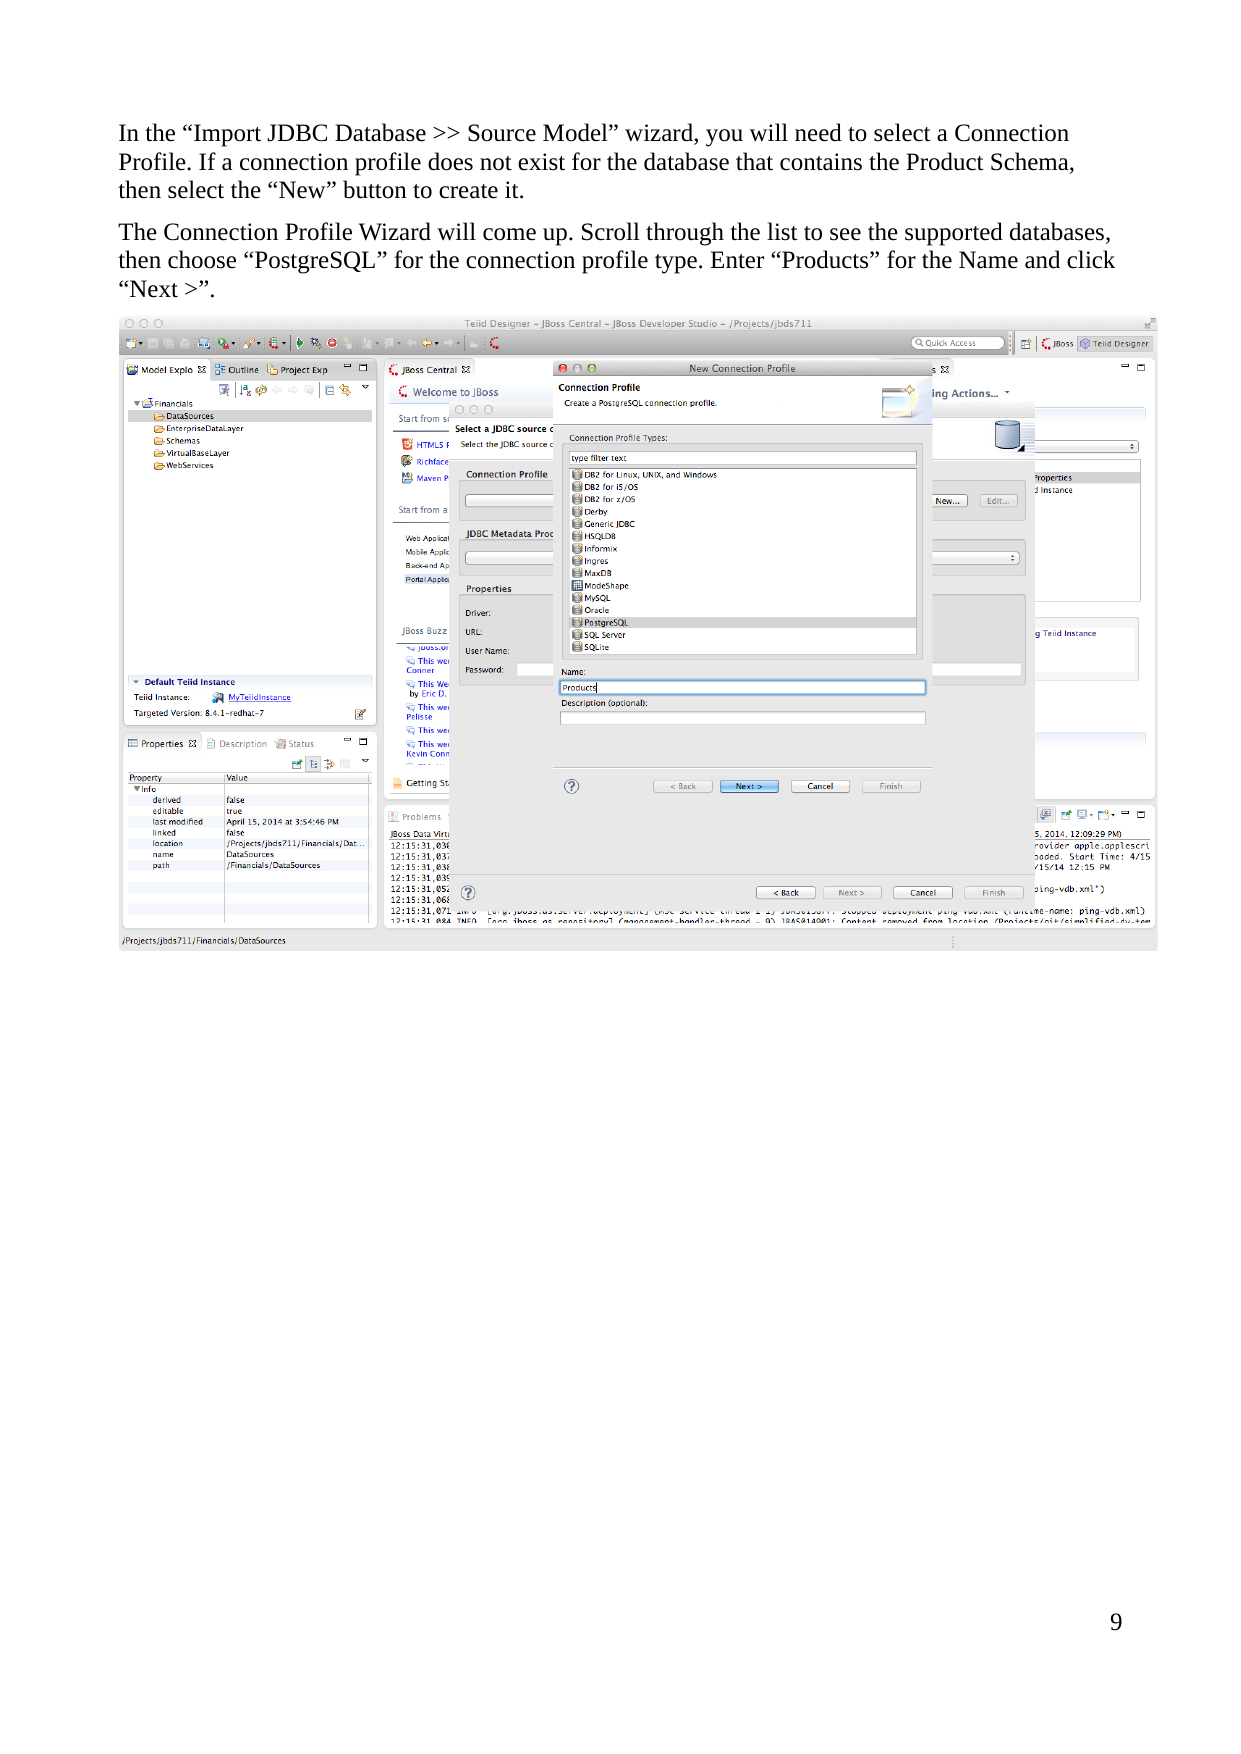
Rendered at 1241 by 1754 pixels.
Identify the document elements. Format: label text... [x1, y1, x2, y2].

picture [119, 315, 1158, 951]
text In the “Import JDBC Database >> Source Model” wizard, you will need to select a Connection Profile. If a connection profile does not exist for the database that contains the Product Schema, then select the “New” button to create it. [118, 118, 1122, 204]
text The Connection Profile Wizard will come up. Scroll through the list to see the supported databases, then choose “PostgreSQL” for the connection profile type. Enter “Products” for the Name and click “Next >”. [118, 217, 1122, 303]
